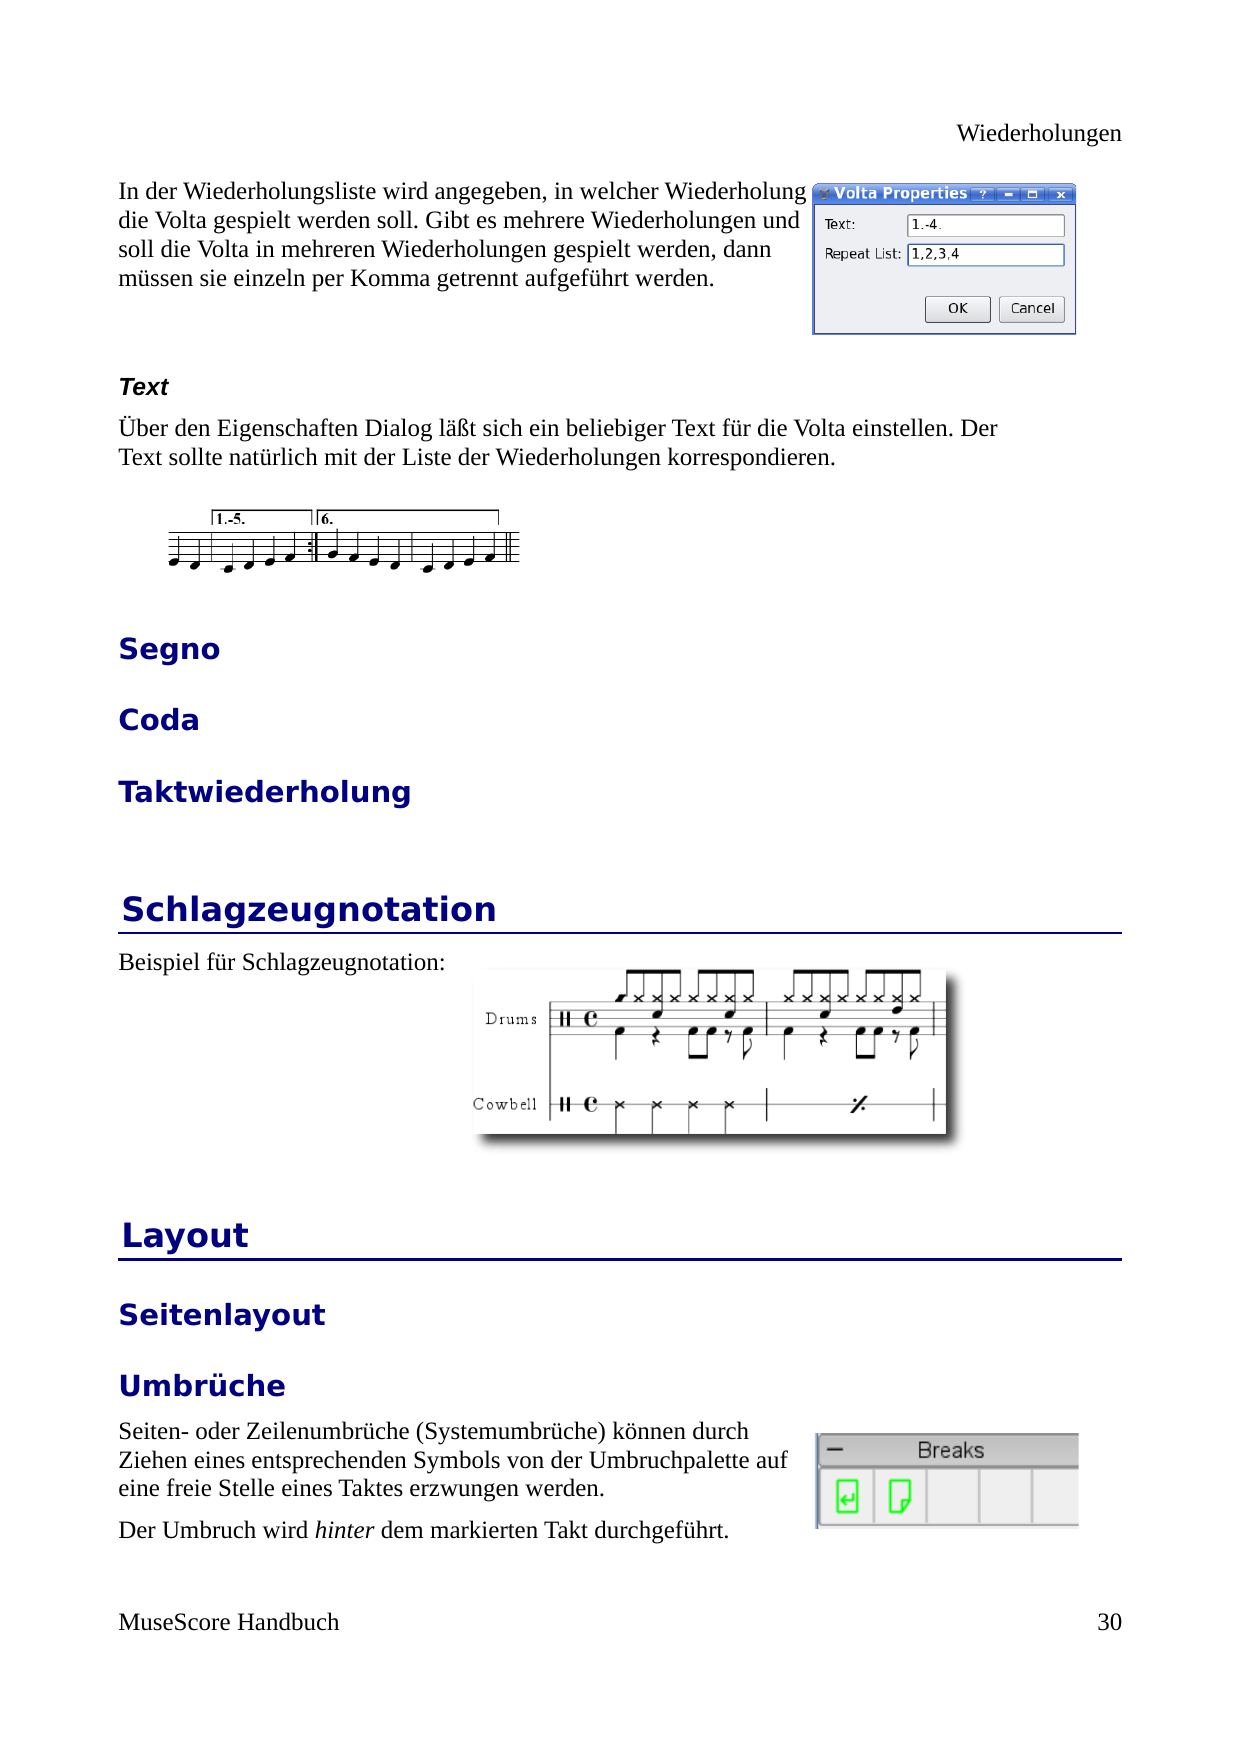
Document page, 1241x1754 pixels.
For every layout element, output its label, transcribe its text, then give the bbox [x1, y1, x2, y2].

subtitle Segno [118, 632, 1122, 666]
text Beispiel für Schlagzeugnotation: [118, 947, 1004, 976]
picture [812, 183, 1077, 335]
subtitle Umbrüche [118, 1369, 1122, 1403]
subtitle Taktwiederholung [118, 775, 1122, 809]
subtitle Coda [118, 703, 1122, 737]
text In der Wiederholungsliste wird angegeben, in welcher Wiederholung die Volta gespielt werden soll. Gibt es mehrere Wiederholungen und soll die Volta in mehreren Wiederholungen gespielt werden, dann müssen sie einzeln per Komma getrennt aufgeführt werden. [118, 176, 1004, 335]
picture [168, 509, 520, 573]
picture [814, 1433, 1079, 1529]
subtitle Text [118, 372, 1122, 401]
subtitle Layout [118, 1214, 1122, 1258]
text Der Umbruch wird hinter dem markierten Takt durchgeführt. [118, 1515, 1004, 1543]
subtitle Schlagzeugnotation [118, 888, 1122, 932]
text Seiten- oder Zeilenumbrüche (Systemumbrüche) können durch Ziehen eines entsprechenden Symbols von der Umbruchpalette auf eine freie Stelle eines Taktes erzwungen werden. [118, 1416, 1004, 1502]
picture [466, 962, 971, 1159]
text Über den Eigenschaften Dialog läßt sich ein beliebiger Text für die Volta einstellen. Der Text sollte natürlich mit der Liste der Wiederholungen korrespondieren. [118, 413, 1004, 471]
subtitle Seitenlayout [118, 1298, 1122, 1332]
